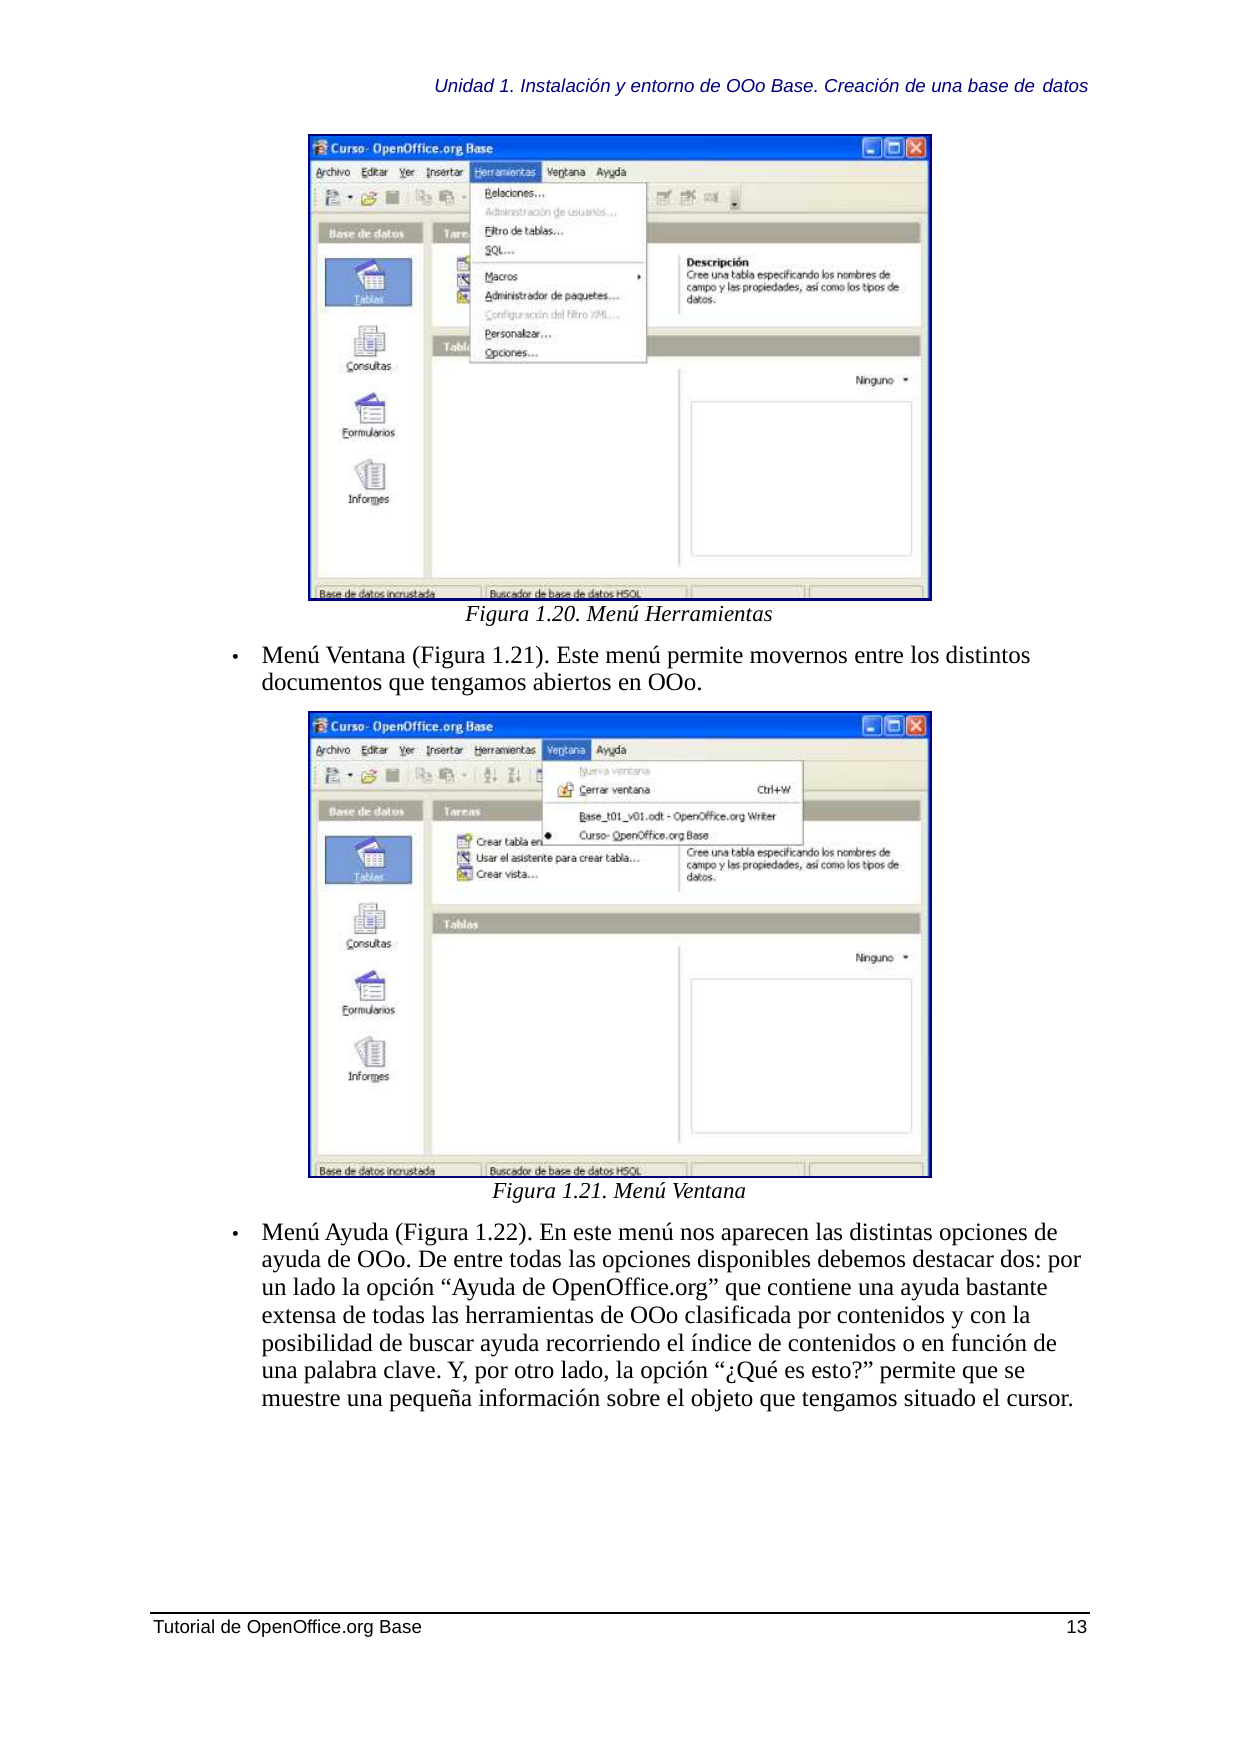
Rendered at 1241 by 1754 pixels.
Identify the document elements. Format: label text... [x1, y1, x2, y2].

text Figura 1.20. Menú Herramientas [150, 134, 1090, 626]
list Menú Ayuda (Figura 1.22). En este menú nos aparecen las distintas opciones de ayuda de OOo. De entre todas las opciones disponibles debemos destacar dos: por un lado la opción “Ayuda de OpenOffice.org” que contiene una ayuda bastante extensa de todas las herramientas de OOo clasificada por contenidos y con la posibilidad de buscar ayuda recorriendo el índice de contenidos o en función de una palabra clave. Y, por otro lado, la opción “¿Qué es esto?” permite que se muestre una pequeña información sobre el objeto que tengamos situado el cursor. [232, 1218, 1090, 1412]
list Menú Ventana (Figura 1.21). Este menú permite movernos entre los distintos documentos que tengamos abiertos en OOo. [232, 641, 1090, 696]
text Figura 1.21. Menú Ventana [150, 711, 1090, 1203]
picture [310, 136, 930, 598]
picture [310, 713, 930, 1176]
